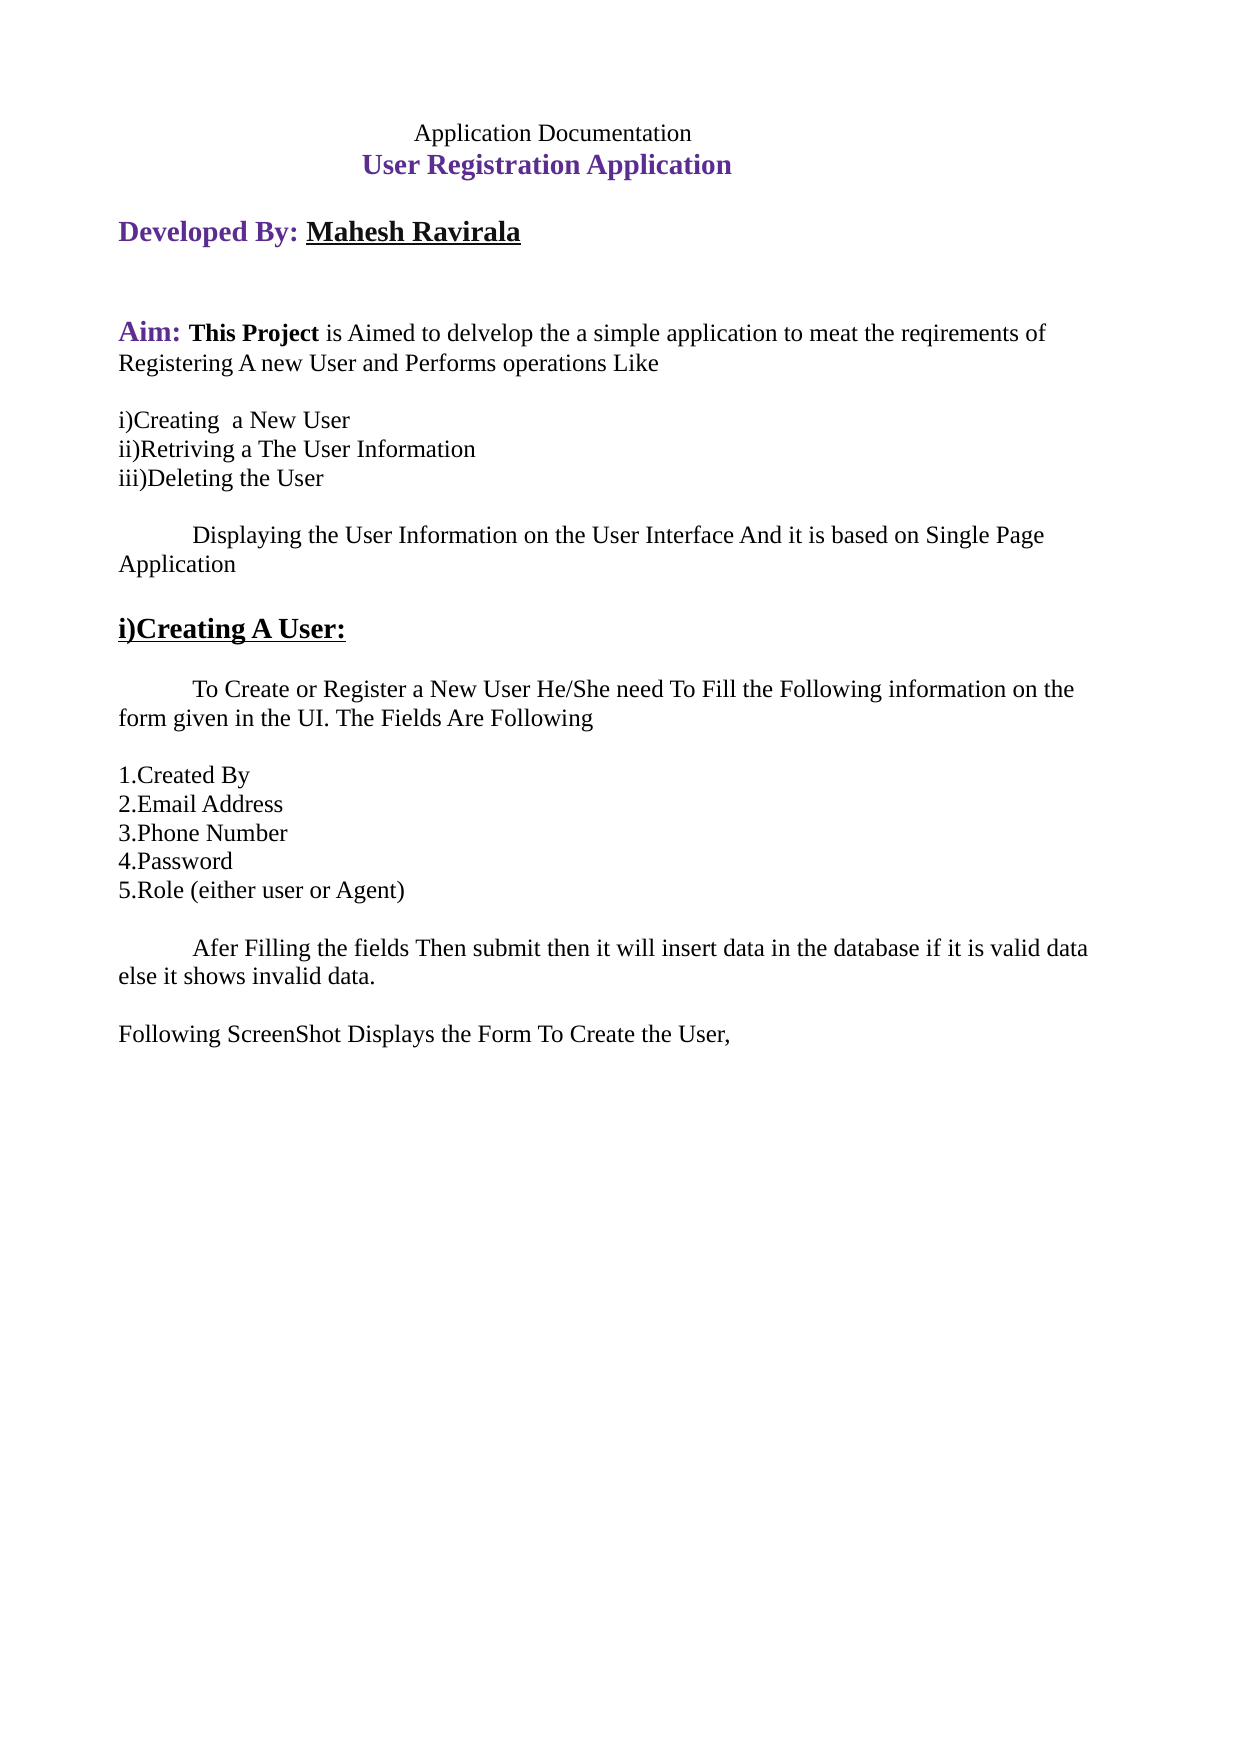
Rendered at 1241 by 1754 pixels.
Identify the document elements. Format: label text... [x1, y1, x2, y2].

text To Create or Register a New User He/She need To Fill the Following information on the form given in the UI. The Fields Are Following [118, 674, 1122, 731]
text Afer Filling the fields Then submit then it will insert data in the database if it is valid data [118, 933, 1122, 961]
text 5.Role (either user or Agent) [118, 875, 1122, 904]
text Developed By: Mahesh Ravirala [118, 214, 1122, 247]
text iii)Deleting the User [118, 463, 1122, 492]
text 4.Password [118, 846, 1122, 875]
text 3.Phone Number [118, 818, 1122, 846]
text Following ScreenShot Displays the Form To Create the User, [118, 1019, 1122, 1048]
text Application Documentation [118, 118, 1122, 147]
text User Registration Application [118, 147, 1122, 180]
text 1.Created By [118, 760, 1122, 789]
text Aim: This Project is Aimed to delvelop the a simple application to meat the reqirements of Registering A new User and Performs operations Like [118, 314, 1122, 377]
text i)Creating A User: [118, 612, 1122, 645]
text else it shows invalid data. [118, 961, 1122, 990]
text i)Creating a New User [118, 406, 1122, 434]
text Displaying the User Information on the User Interface And it is based on Single Page Application [118, 521, 1122, 578]
text ii)Retriving a The User Information [118, 434, 1122, 463]
text 2.Email Address [118, 789, 1122, 818]
